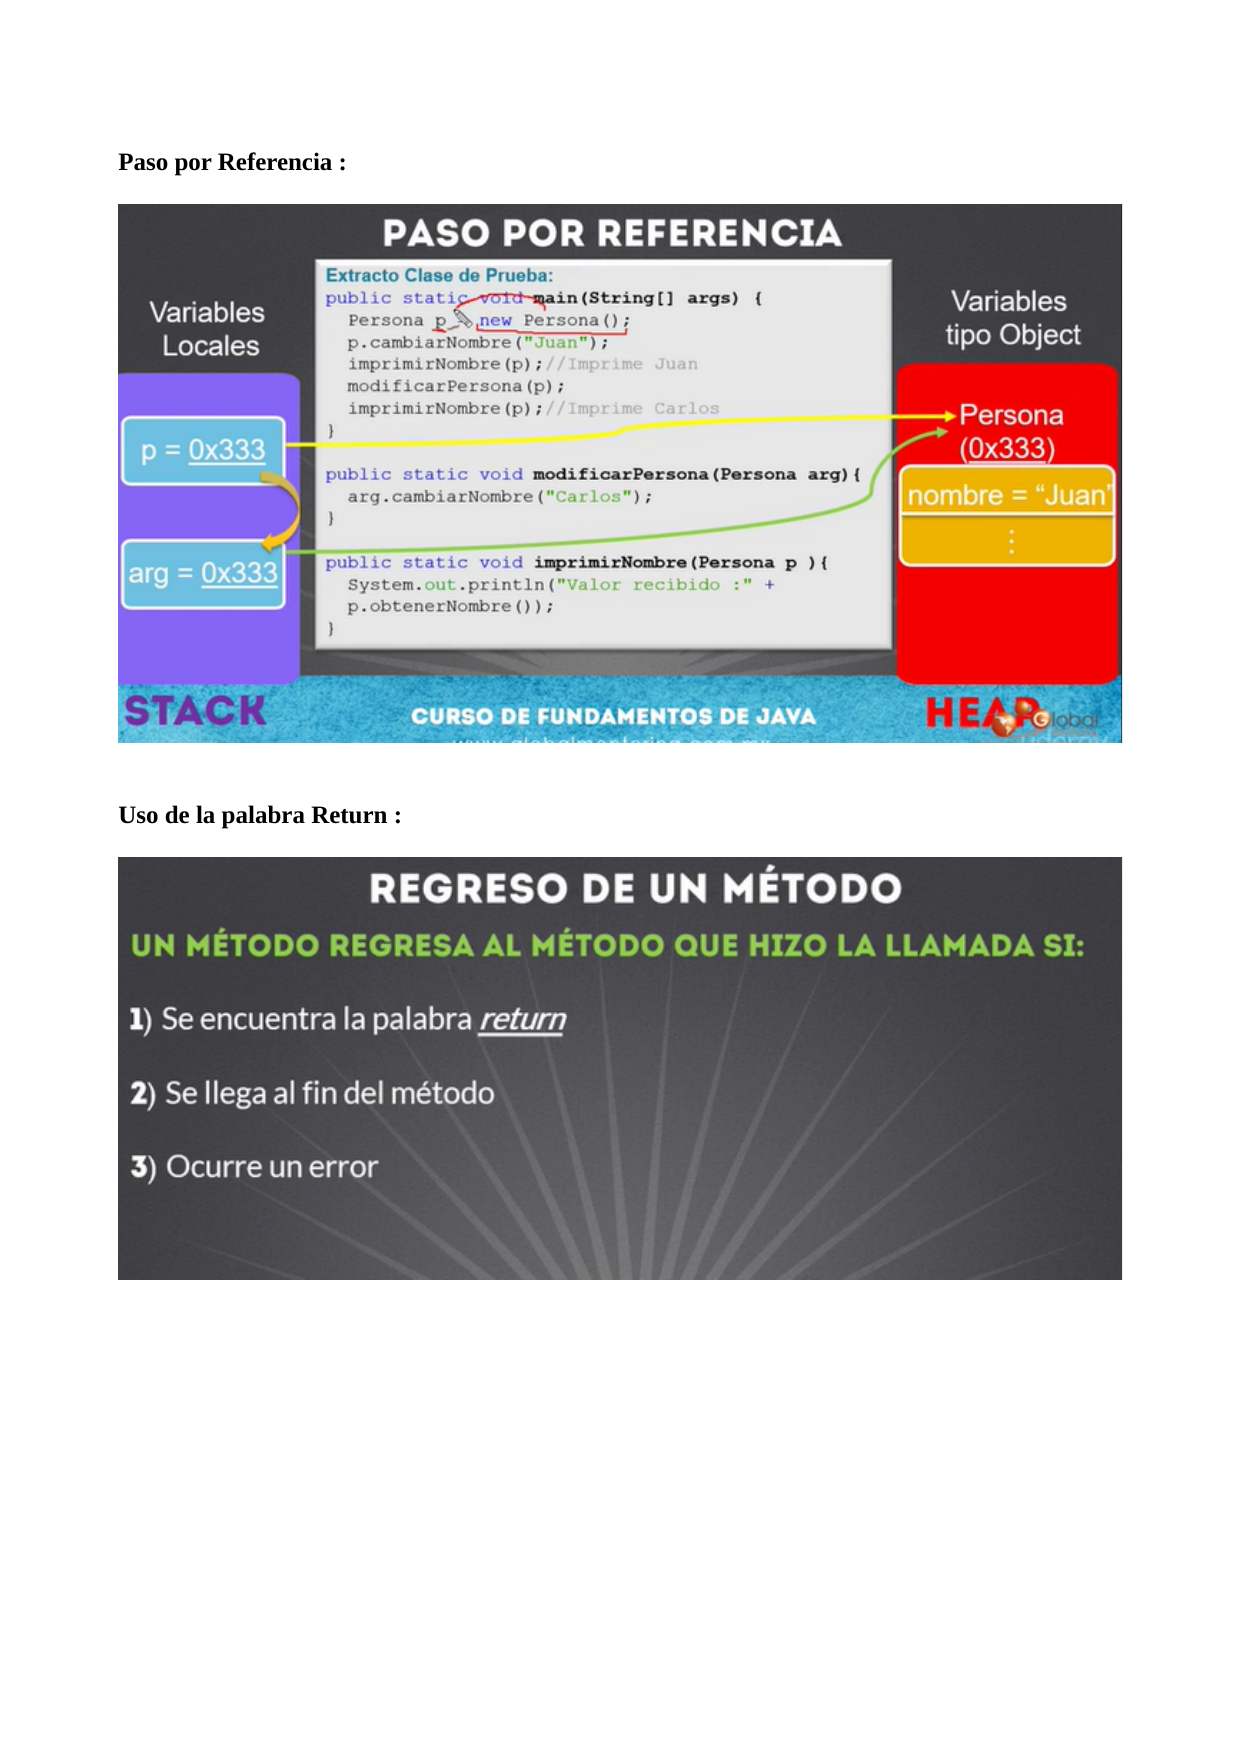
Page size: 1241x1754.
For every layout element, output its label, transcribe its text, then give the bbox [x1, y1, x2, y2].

text Uso de la palabra Return : [118, 800, 1122, 829]
picture [118, 204, 1123, 743]
picture [118, 857, 1123, 1280]
text Paso por Referencia : [118, 147, 1122, 176]
